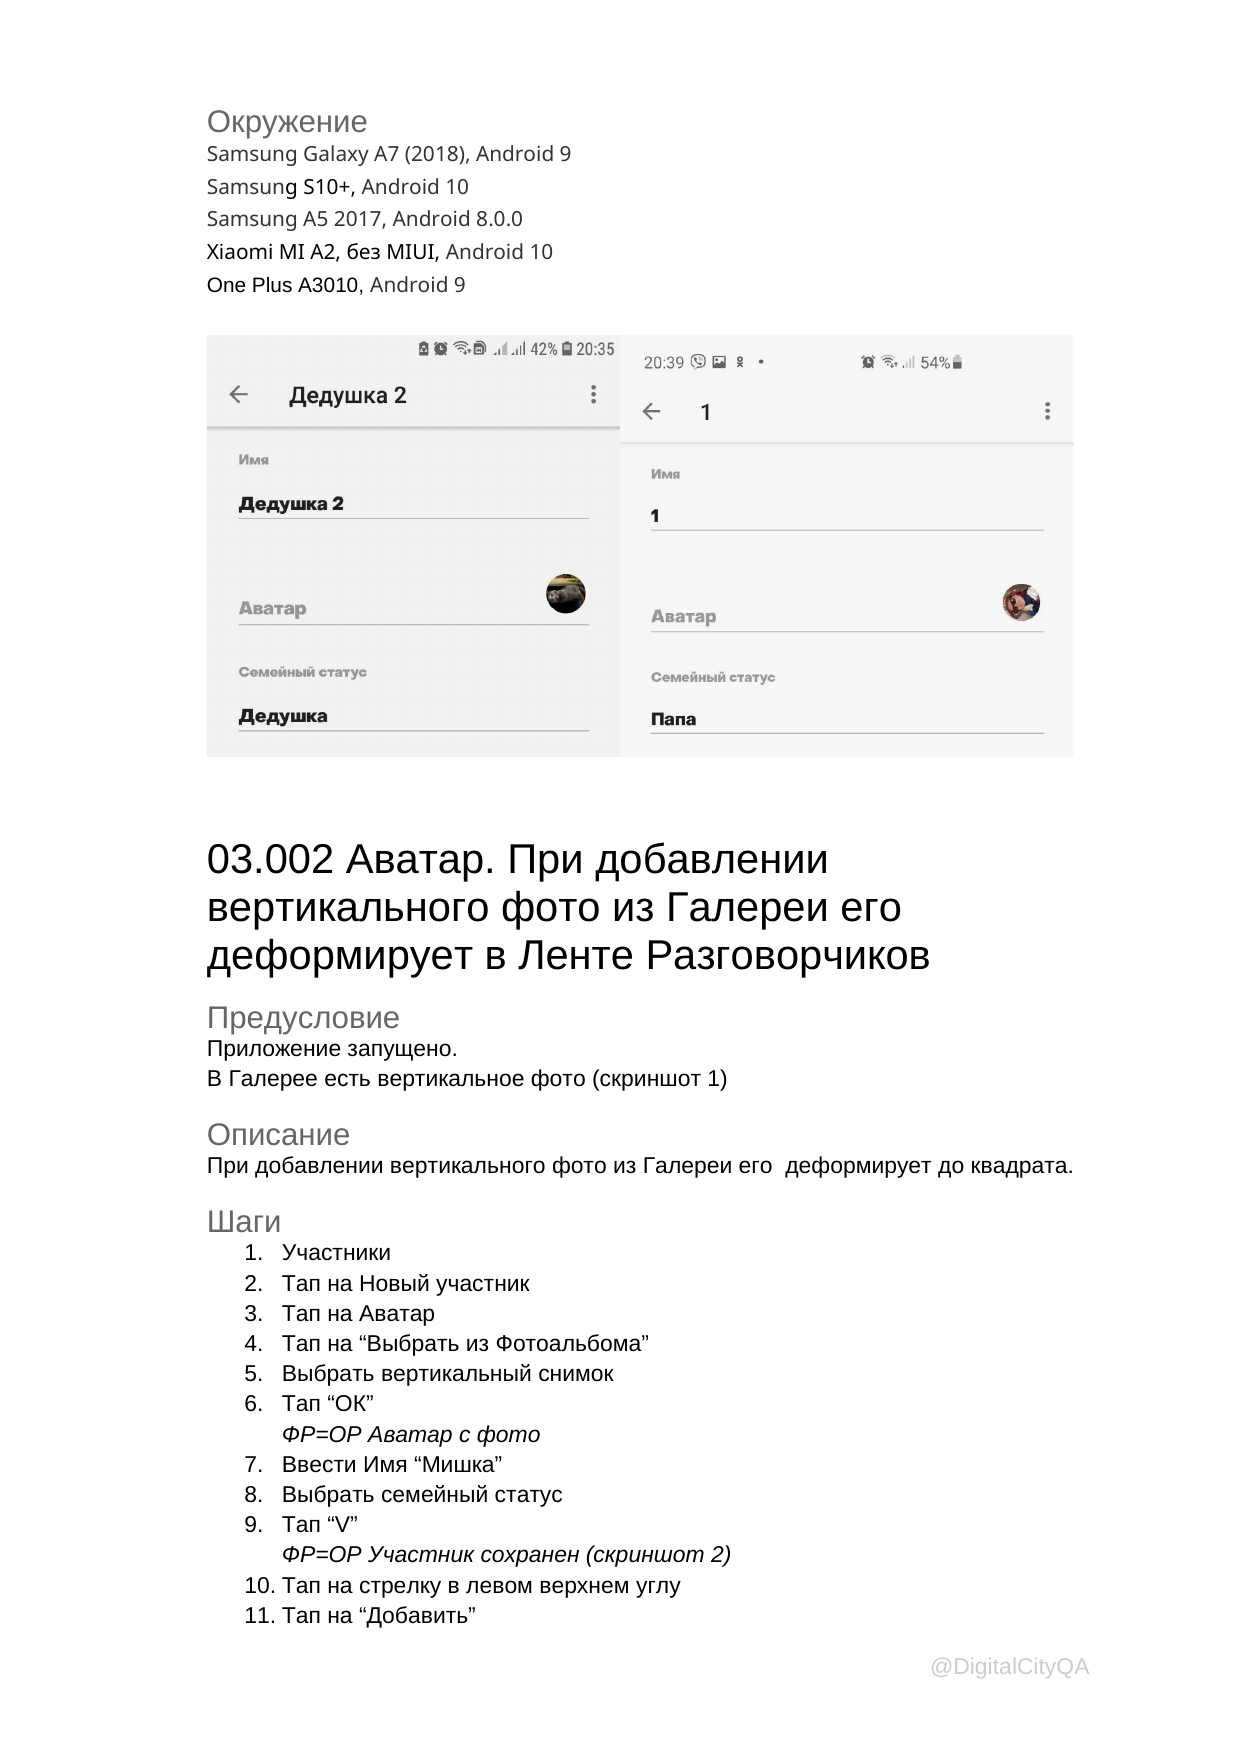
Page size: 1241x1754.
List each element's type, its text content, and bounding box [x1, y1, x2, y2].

subtitle Предусловие [207, 999, 1122, 1035]
text В Галерее есть вертикальное фото (скриншот 1) [207, 1065, 1122, 1092]
list Выбрать вертикальный снимок [244, 1360, 1122, 1387]
text Samsung A5 2017, Android 8.0.0 [207, 204, 1122, 233]
list Участники [244, 1239, 1122, 1266]
subtitle Шаги [207, 1203, 1122, 1239]
list Тап “V” ФР=ОР Участник сохранен (скриншот 2) [244, 1511, 1122, 1568]
list Тап на “Выбрать из Фотоальбома” [244, 1330, 1122, 1356]
list Тап на стрелку в левом верхнем углу [244, 1572, 1122, 1598]
subtitle Окружение [207, 103, 1122, 139]
text Samsung S10+, Android 10 [207, 172, 1122, 200]
list Тап на Новый участник [244, 1269, 1122, 1296]
list Тап на Аватар [244, 1300, 1122, 1326]
list Выбрать семейный статус [244, 1481, 1122, 1507]
text Приложение запущено. [207, 1035, 1122, 1062]
list Ввести Имя “Мишка” [244, 1451, 1122, 1477]
text Samsung Galaxy A7 (2018), Android 9 [207, 139, 1122, 168]
text One Plus A3010, Android 9 [207, 270, 1122, 298]
text Xiaomi MI A2, без MIUI, Android 10 [207, 237, 1122, 266]
list Тап “ОК” ФР=ОР Аватар с фото [244, 1390, 1122, 1447]
subtitle Описание [207, 1116, 1122, 1152]
text При добавлении вертикального фото из Галереи его деформирует до квадрата. [207, 1152, 1122, 1179]
subtitle 03.002 Аватар. При добавлении вертикального фото из Галереи его деформирует в Ленте Разговорчиков [207, 835, 1122, 978]
list Тап на “Добавить” [244, 1602, 1122, 1628]
